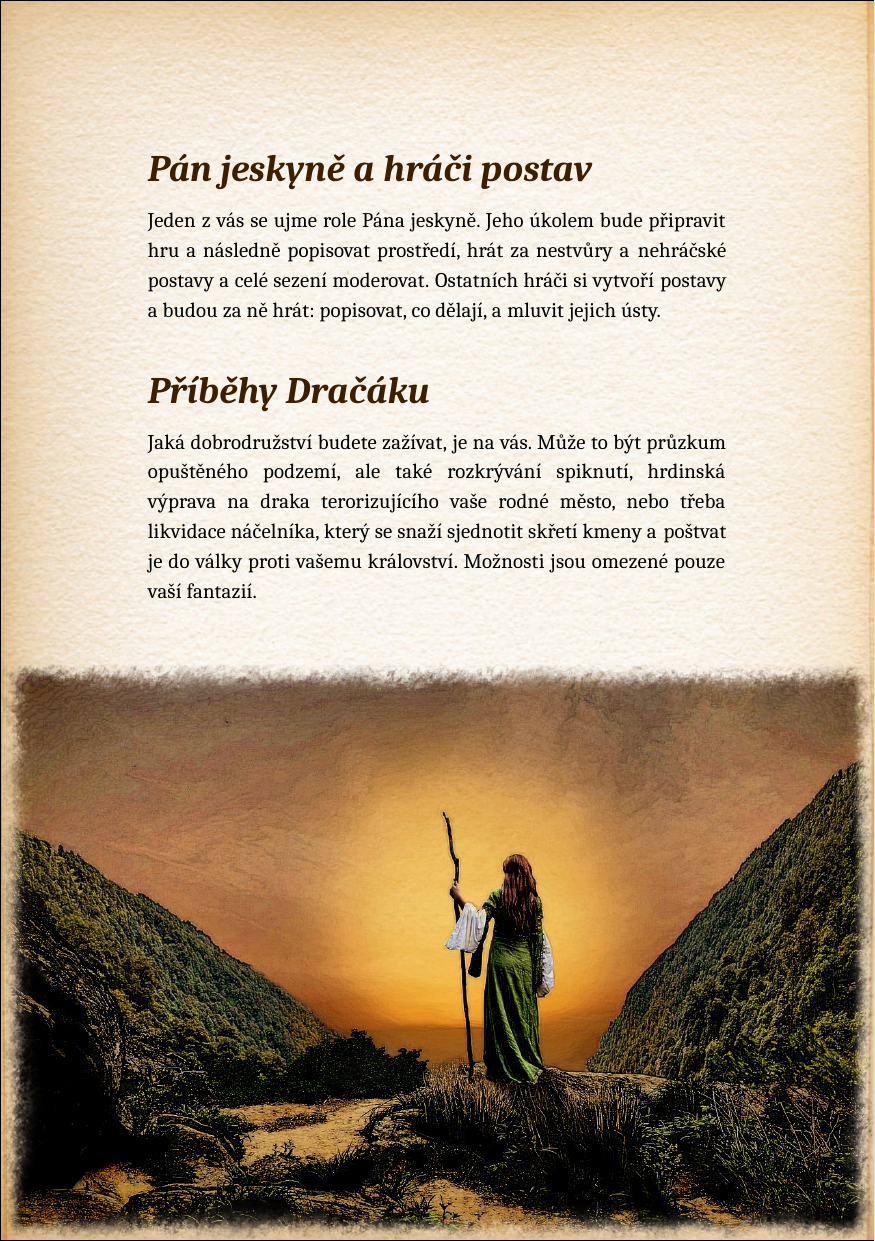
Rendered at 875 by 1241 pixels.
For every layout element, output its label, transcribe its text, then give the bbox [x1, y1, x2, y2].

picture [0, 1, 874, 1241]
subtitle Příběhy Dračáku [148, 369, 726, 413]
text Jeden z⁠ vás se ujme role Pána jeskyně. Jeho úkolem bude připravit hru a⁠ následně popisovat prostředí, hrát za nestvůry a⁠ nehráčské postavy a⁠ celé sezení moderovat. Ostatních hráči si vytvoří postavy a⁠ budou za ně hrát: popisovat, co dělají, a⁠ mluvit jejich ústy. [148, 208, 726, 322]
text Jaká dobrodružství budete zažívat, je na vás. Může to být průzkum opuštěného podzemí, ale také rozkrývání spiknutí, hrdinská výprava na draka terorizujícího vaše rodné město, nebo třeba likvidace náčelníka, který se snaží sjednotit skřetí kmeny a⁠ poštvat je do války proti vašemu království. Možnosti jsou omezené pouze vaší fantazií. [148, 430, 726, 604]
subtitle Pán jeskyně a⁠ hráči postav [148, 148, 726, 191]
